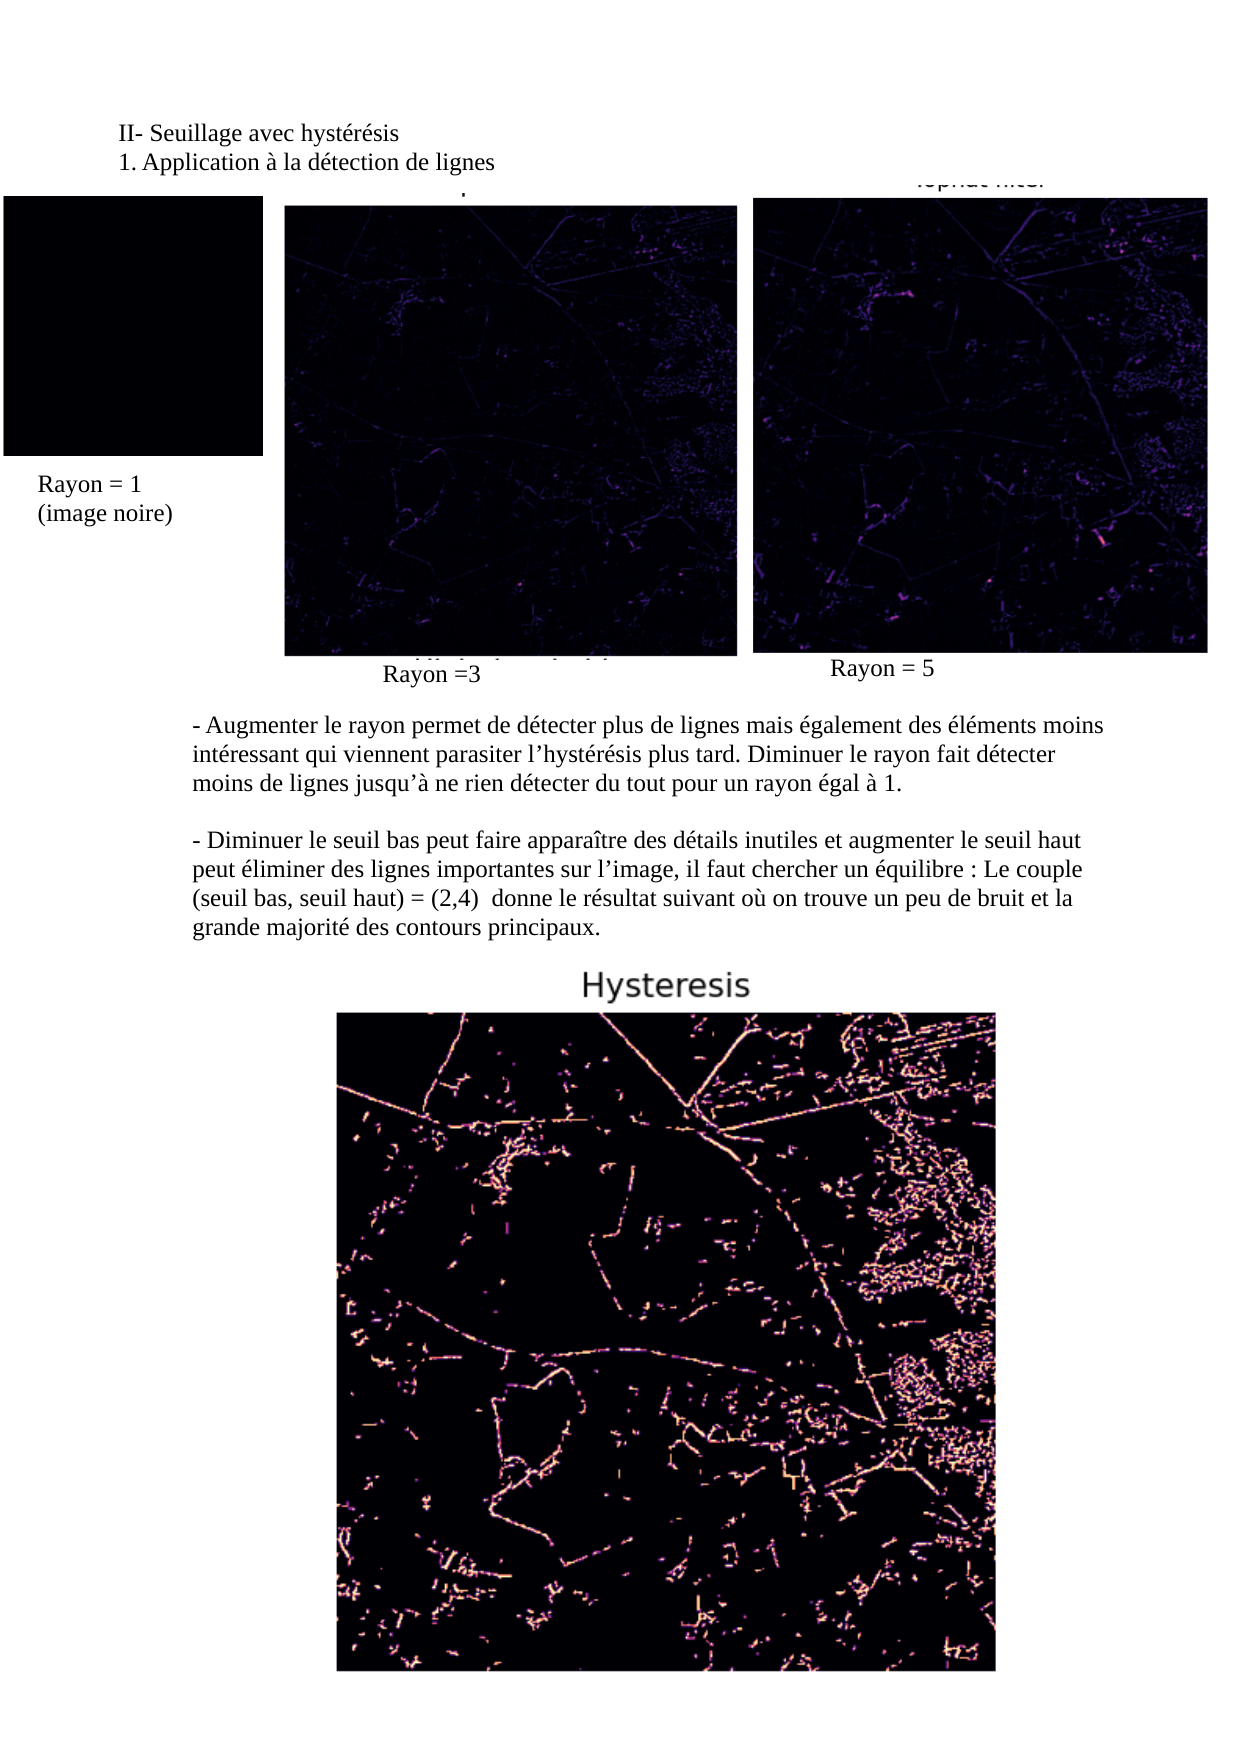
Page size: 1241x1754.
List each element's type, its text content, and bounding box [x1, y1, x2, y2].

picture [302, 941, 1021, 1673]
picture [0, 185, 1213, 660]
text II- Seuillage avec hystérésis [118, 118, 1122, 147]
text (seuil bas, seuil haut) = (2,4) donne le résultat suivant où on trouve un peu de bruit et la grande majorité des contours principaux. [118, 883, 1122, 941]
text - Diminuer le seuil bas peut faire apparaître des détails inutiles et augmenter le seuil haut peut éliminer des lignes importantes sur l’image, il faut chercher un équilibre : Le couple [118, 826, 1122, 883]
text - Augmenter le rayon permet de détecter plus de lignes mais également des éléments moins intéressant qui viennent parasiter l’hystérésis plus tard. Diminuer le rayon fait détecter moins de lignes jusqu’à ne rien détecter du tout pour un rayon égal à 1. [118, 711, 1122, 797]
text 1. Application à la détection de lignes [118, 147, 1122, 176]
